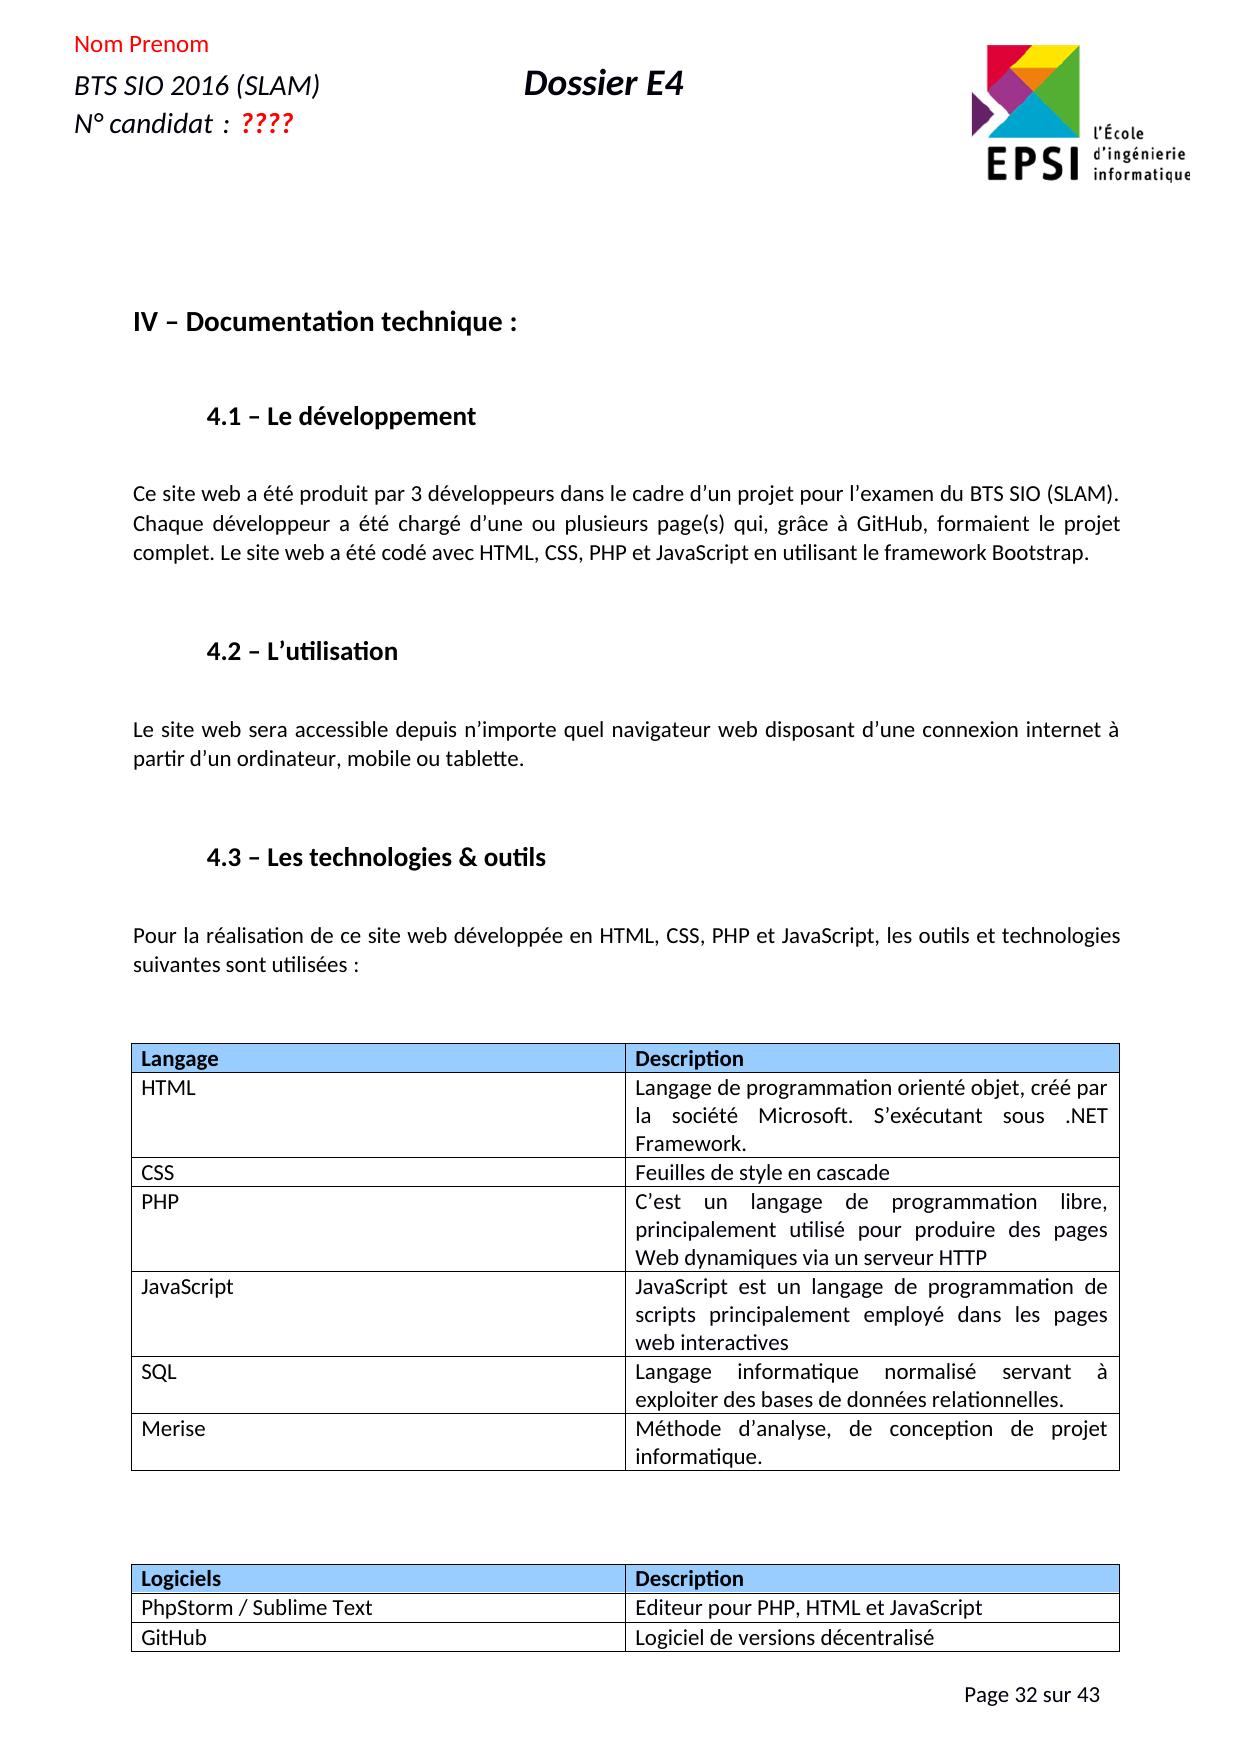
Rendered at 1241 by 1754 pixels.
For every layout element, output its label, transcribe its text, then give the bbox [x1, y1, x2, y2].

table_cell PHP [132, 1187, 625, 1271]
table_cell SQL [132, 1357, 625, 1413]
subtitle 4.3 – Les technologies & outils [133, 841, 1122, 874]
table_cell Logiciel de versions décentralisé [626, 1623, 1119, 1651]
table_cell GitHub [132, 1623, 625, 1651]
table_cell Langage informatique normalisé servant à exploiter des bases de données relationnelles. [626, 1357, 1119, 1413]
table_cell CSS [132, 1158, 625, 1186]
table_header Langage [132, 1044, 625, 1072]
table_cell Méthode d’analyse, de conception de projet informatique. [626, 1414, 1119, 1470]
table_cell JavaScript [132, 1272, 625, 1356]
table_cell Merise [132, 1414, 625, 1470]
table_header Logiciels [132, 1565, 625, 1592]
table_cell HTML [132, 1073, 625, 1157]
subtitle 4.2 – L’utilisation [133, 634, 1122, 667]
text Ce site web a été produit par 3 développeurs dans le cadre d’un projet pour l’examen du BTS SIO (SLAM). Chaque développeur a été chargé d’une ou plusieurs page(s) qui, grâce à GitHub, formaient le projet complet. Le site web a été codé avec HTML, CSS, PHP et JavaScript en utilisant le framework Bootstrap. [133, 479, 1122, 566]
table_cell Feuilles de style en cascade [626, 1158, 1119, 1186]
subtitle IV – Documentation technique : [133, 303, 1122, 339]
table_header Description [626, 1565, 1119, 1592]
table_cell C’est un langage de programmation libre, principalement utilisé pour produire des pages Web dynamiques via un serveur HTTP [626, 1187, 1119, 1271]
subtitle 4.1 – Le développement [133, 399, 1122, 432]
table_cell Langage de programmation orienté objet, créé par la société Microsoft. S’exécutant sous .NET Framework. [626, 1073, 1119, 1157]
table_cell PhpStorm / Sublime Text [132, 1594, 625, 1622]
text Pour la réalisation de ce site web développée en HTML, CSS, PHP et JavaScript, les outils et technologies suivantes sont utilisées : [133, 921, 1122, 979]
table_cell Editeur pour PHP, HTML et JavaScript [626, 1594, 1119, 1622]
table_cell JavaScript est un langage de programmation de scripts principalement employé dans les pages web interactives [626, 1272, 1119, 1356]
table_header Description [626, 1044, 1119, 1072]
text Le site web sera accessible depuis n’importe quel navigateur web disposant d’une connexion internet à partir d’un ordinateur, mobile ou tablette. [133, 715, 1122, 772]
